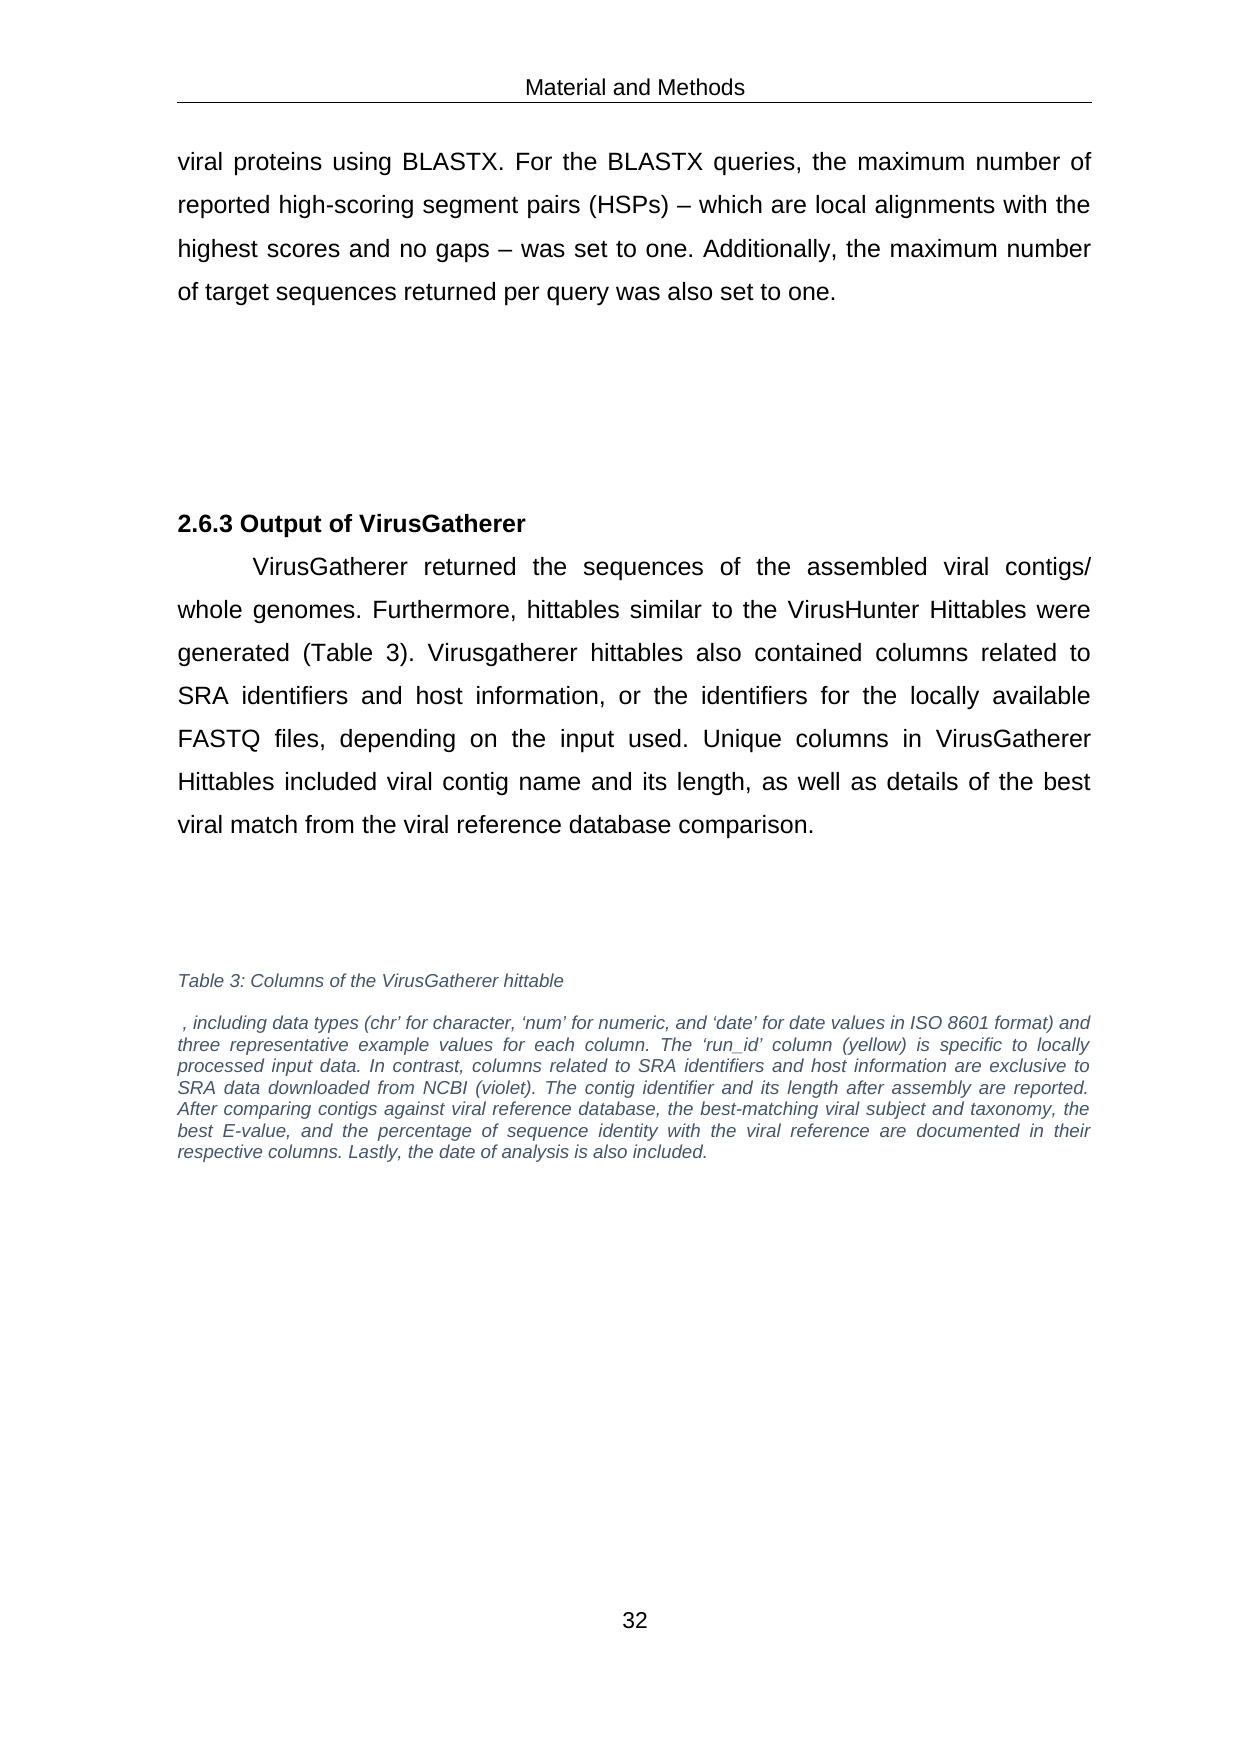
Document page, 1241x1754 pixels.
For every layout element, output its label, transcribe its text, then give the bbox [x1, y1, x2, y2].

text Table 3: Columns of the VirusGatherer hittable [177, 969, 1092, 991]
text VirusGatherer returned the sequences of the assembled viral contigs/ whole genomes. Furthermore, hittables similar to the VirusHunter Hittables were generated (Table 3). Virusgatherer hittables also contained columns related to SRA identifiers and host information, or the identifiers for the locally available FASTQ files, depending on the input used. Unique columns in VirusGatherer Hittables included viral contig name and its length, as well as details of the best viral match from the viral reference database comparison. [177, 552, 1092, 839]
subtitle 2.6.3 Output of VirusGatherer [177, 508, 1092, 537]
text , including data types (chr’ for character, ‘num’ for numeric, and ‘date’ for date values in ISO 8601 format) and three representative example values for each column. The ‘run_id’ column (yellow) is specific to locally processed input data. In contrast, columns related to SRA identifiers and host information are exclusive to SRA data downloaded from NCBI (violet). The contig identifier and its length after assembly are reported. After comparing contigs against viral reference database, the best-matching viral subject and taxonomy, the best E-value, and the percentage of sequence identity with the viral reference are documented in their respective columns. Lastly, the date of analysis is also included. [177, 1012, 1092, 1163]
text viral proteins using BLASTX. For the BLASTX queries, the maximum number of reported high-scoring segment pairs (HSPs) – which are local alignments with the highest scores and no gaps – was set to one. Additionally, the maximum number of target sequences returned per query was also set to one. [177, 147, 1092, 306]
